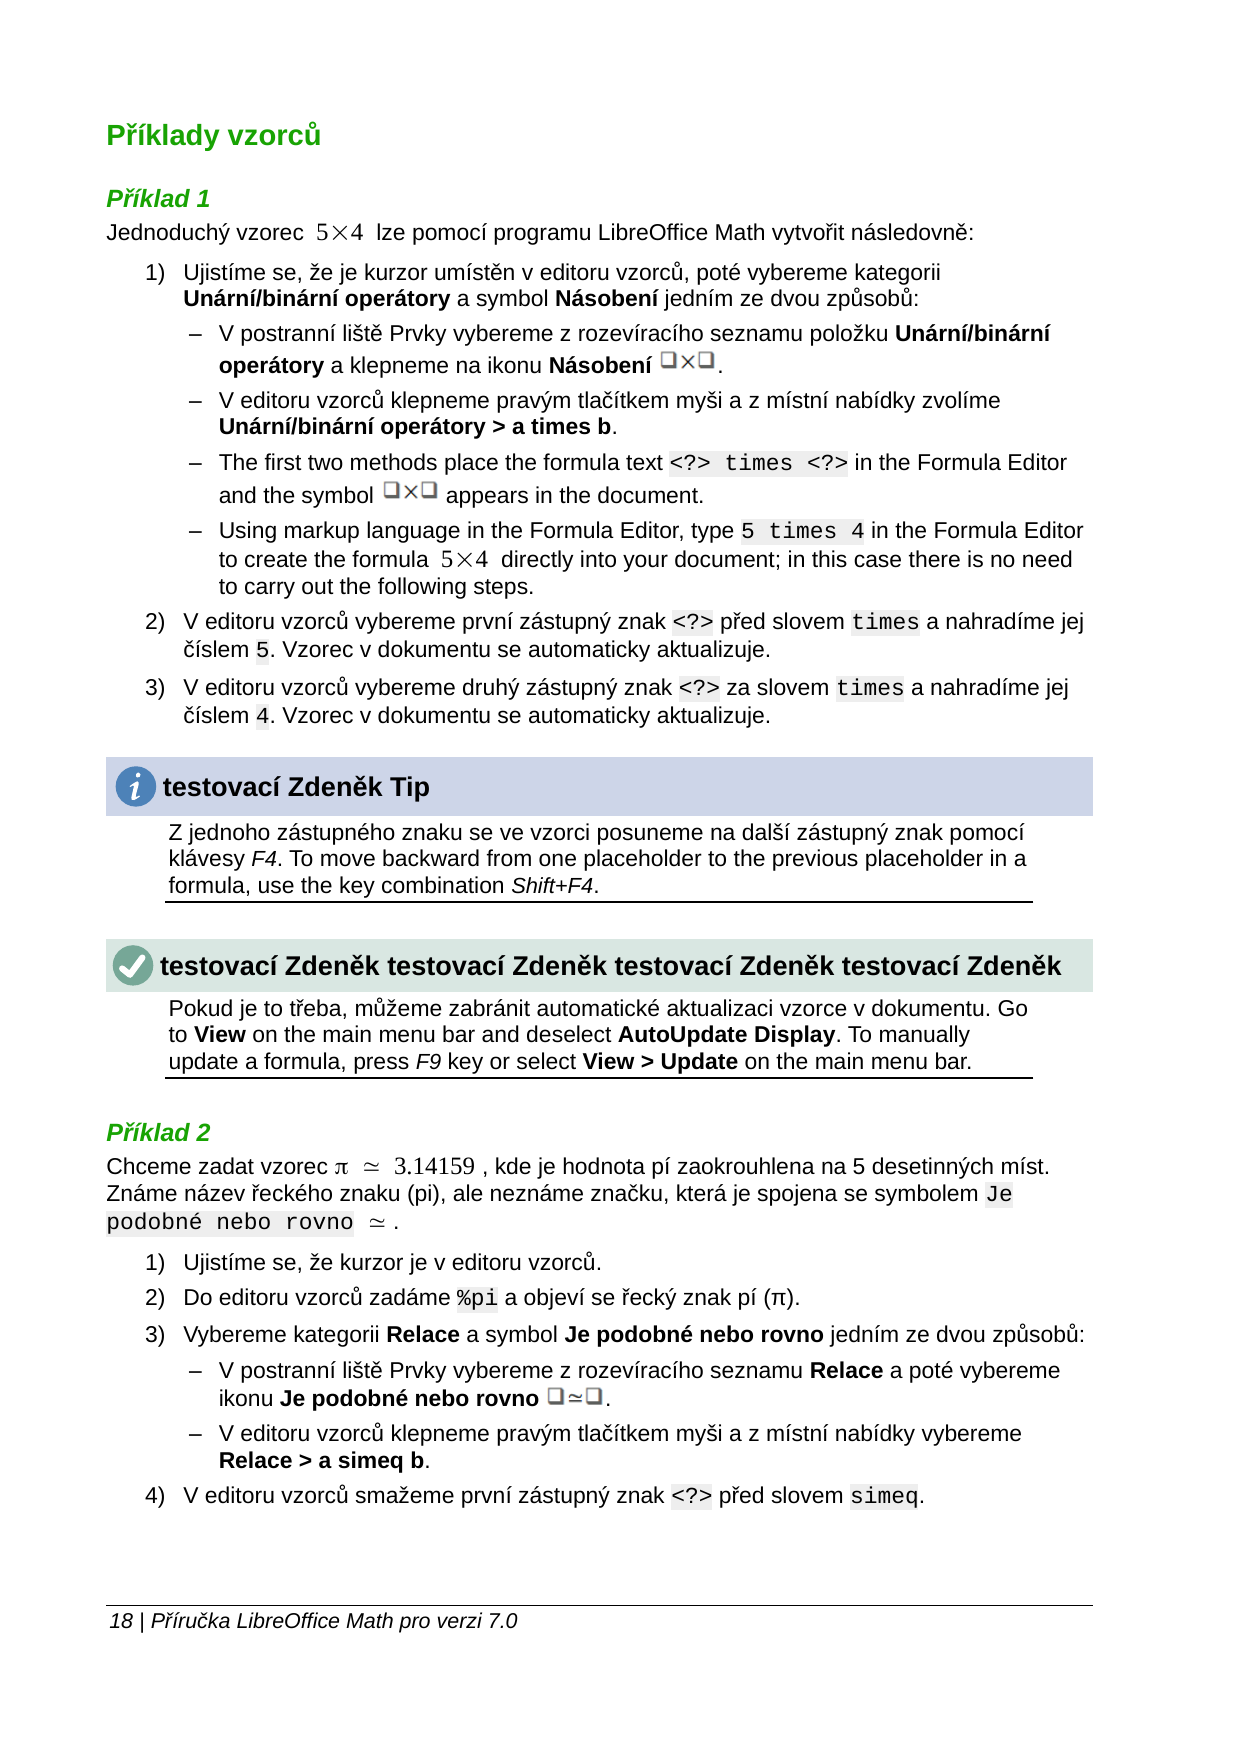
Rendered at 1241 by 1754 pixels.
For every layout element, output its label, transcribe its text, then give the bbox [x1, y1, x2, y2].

list V editoru vzorců vybereme druhý zástupný znak <?> za slovem times a nahradíme jej číslem 4. Vzorec v dokumentu se automaticky aktualizuje. [165, 673, 1093, 730]
list V editoru vzorců klepneme pravým tlačítkem myši a z místní nabídky vybereme Relace > a simeq b. [189, 1420, 1093, 1473]
text Chceme zadat vzorec, kde je hodnota pí zaokrouhlena na 5 desetinných míst. Známe název řeckého znaku (pi), ale neznáme značku, která je spojena se symbolem Je podobné nebo rovno . [106, 1152, 1093, 1237]
list Vybereme kategorii Relace a symbol Je podobné nebo rovno jedním ze dvou způsobů: [165, 1321, 1093, 1348]
list V postranní liště Prvky vybereme z rozevíracího seznamu Relace a poté vybereme ikonu Je podobné nebo rovno . [189, 1357, 1093, 1412]
subtitle testovací Zdeněk Tip [106, 757, 1093, 816]
picture [380, 476, 440, 504]
list Ujistíme se, že kurzor je v editoru vzorců. [165, 1249, 1093, 1275]
text Jednoduchý vzorec lze pomocí programu LibreOffice Math vytvořit následovně: [106, 219, 1093, 246]
list V editoru vzorců vybereme první zástupný znak <?> před slovem times a nahradíme jej číslem 5. Vzorec v dokumentu se automaticky aktualizuje. [165, 608, 1093, 665]
list The first two methods place the formula text <?> times <?> in the Formula Editor and the symbol appears in the document. [189, 448, 1093, 508]
subtitle testovací Zdeněk testovací Zdeněk testovací Zdeněk testovací Zdeněk [106, 939, 1093, 992]
list V editoru vzorců klepneme pravým tlačítkem myši a z místní nabídky zvolíme Unární/binární operátory > a times b. [189, 387, 1093, 439]
list Ujistíme se, že je kurzor umístěn v editoru vzorců, poté vybereme kategorii Unární/binární operátory a symbol Násobení jedním ze dvou způsobů: [165, 259, 1093, 312]
subtitle Příklad 1 [106, 184, 1093, 213]
list Do editoru vzorců zadáme %pi a objeví se řecký znak pí (π). [165, 1284, 1093, 1313]
list Using markup language in the Formula Editor, type 5 times 4 in the Formula Editor to create the formula directly into your document; in this case there is no need to carry out the following steps. [189, 517, 1093, 599]
subtitle Příklad 2 [106, 1118, 1093, 1146]
text Pokud je to třeba, můžeme zabránit automatické aktualizaci vzorce v dokumentu. Go to View on the main menu bar and deselect AutoUpdate Display. To manually update a formula, press F9 key or select View > Update on the main menu bar. [165, 992, 1033, 1077]
text Z jednoho zástupného znaku se ve vzorci posuneme na další zástupný znak pomocí klávesy F4. To move backward from one placeholder to the previous placeholder in a formula, use the key combination Shift+F4. [165, 816, 1033, 901]
subtitle Příklady vzorců [106, 118, 1093, 152]
list V editoru vzorců smažeme první zástupný znak <?> před slovem simeq. [165, 1482, 1093, 1510]
list V postranní liště Prvky vybereme z rozevíracího seznamu položku Unární/binární operátory a klepneme na ikonu Násobení . [189, 320, 1093, 378]
picture [657, 346, 717, 374]
picture [545, 1383, 605, 1407]
